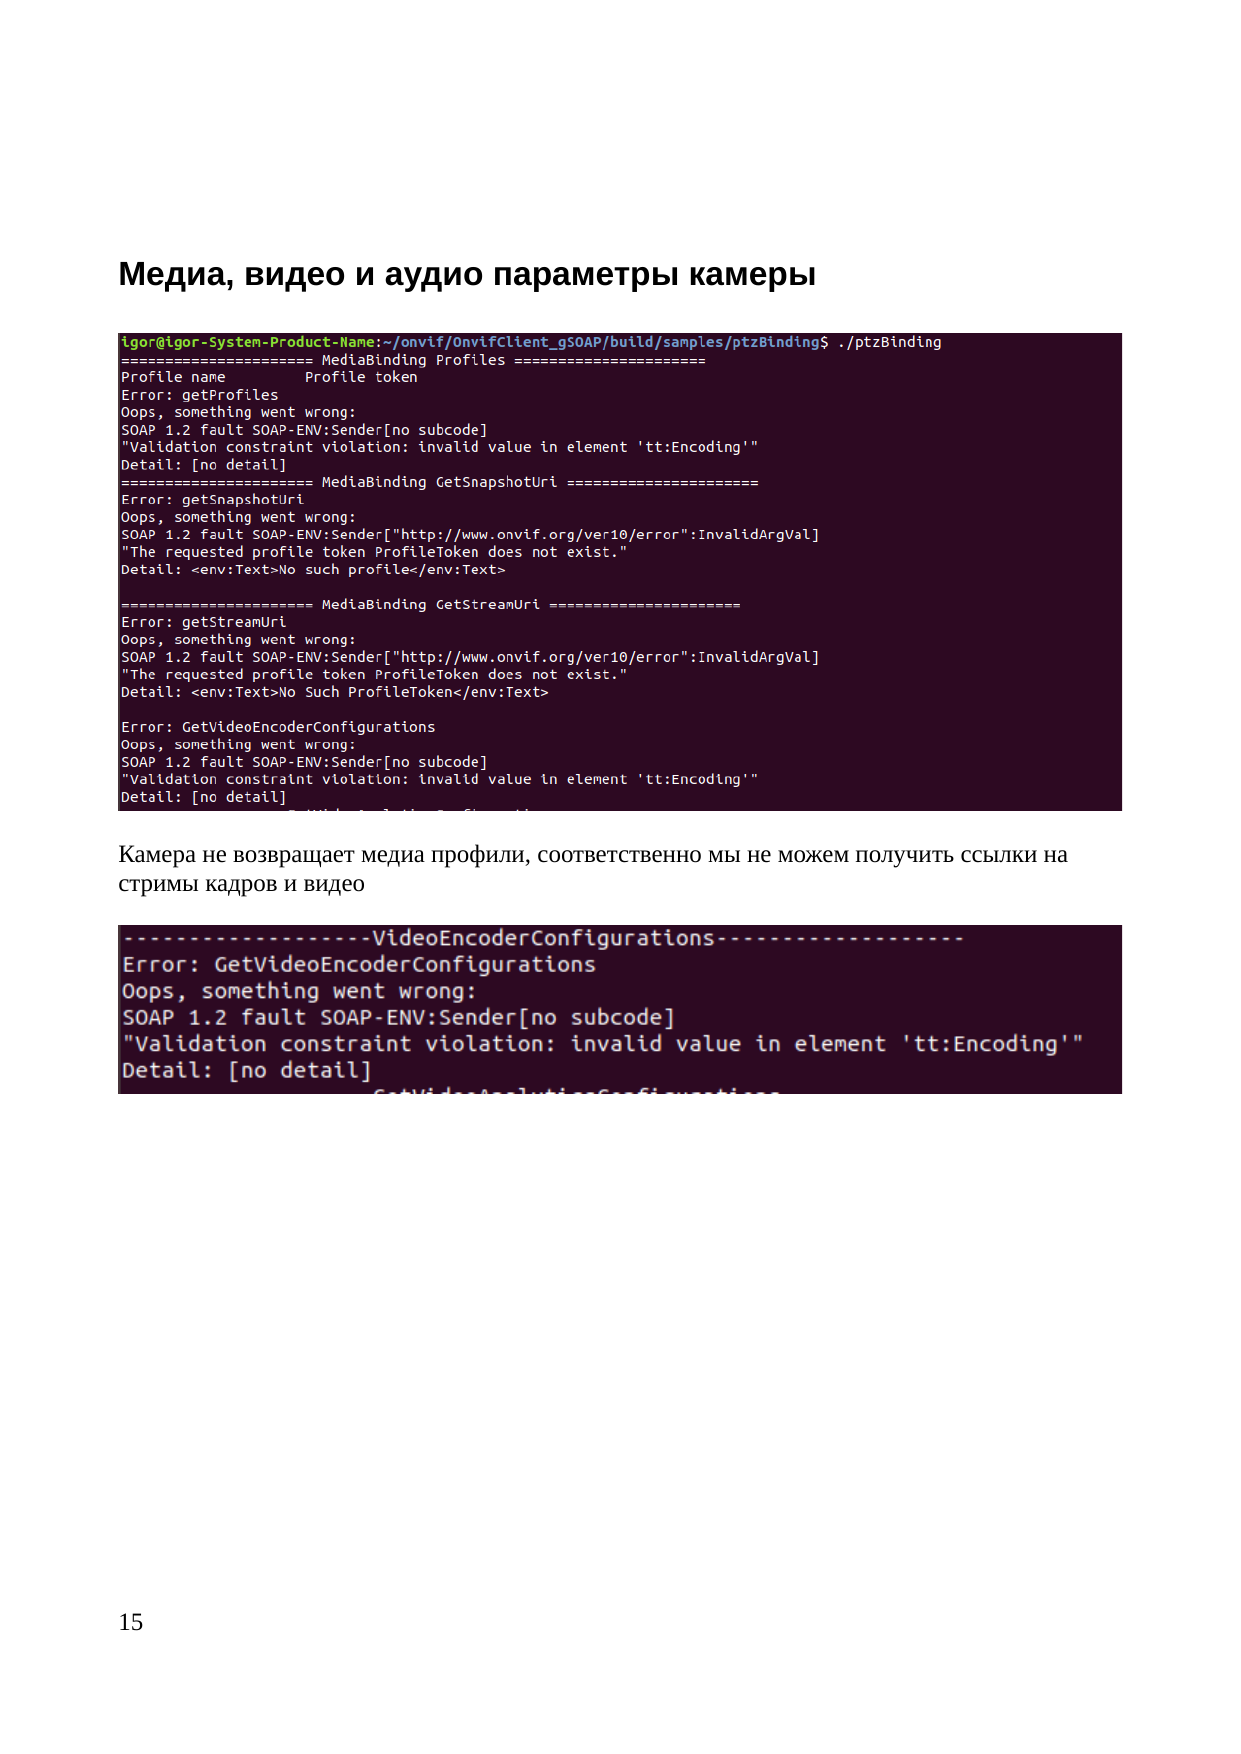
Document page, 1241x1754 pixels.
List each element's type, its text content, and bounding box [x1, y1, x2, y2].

subtitle Медиа, видео и аудио параметры камеры [118, 254, 1122, 293]
picture [118, 333, 1123, 811]
picture [118, 925, 1123, 1094]
text Камера не возвращает медиа профили, соответственно мы не можем получить ссылки на стримы кадров и видео [118, 839, 1122, 897]
